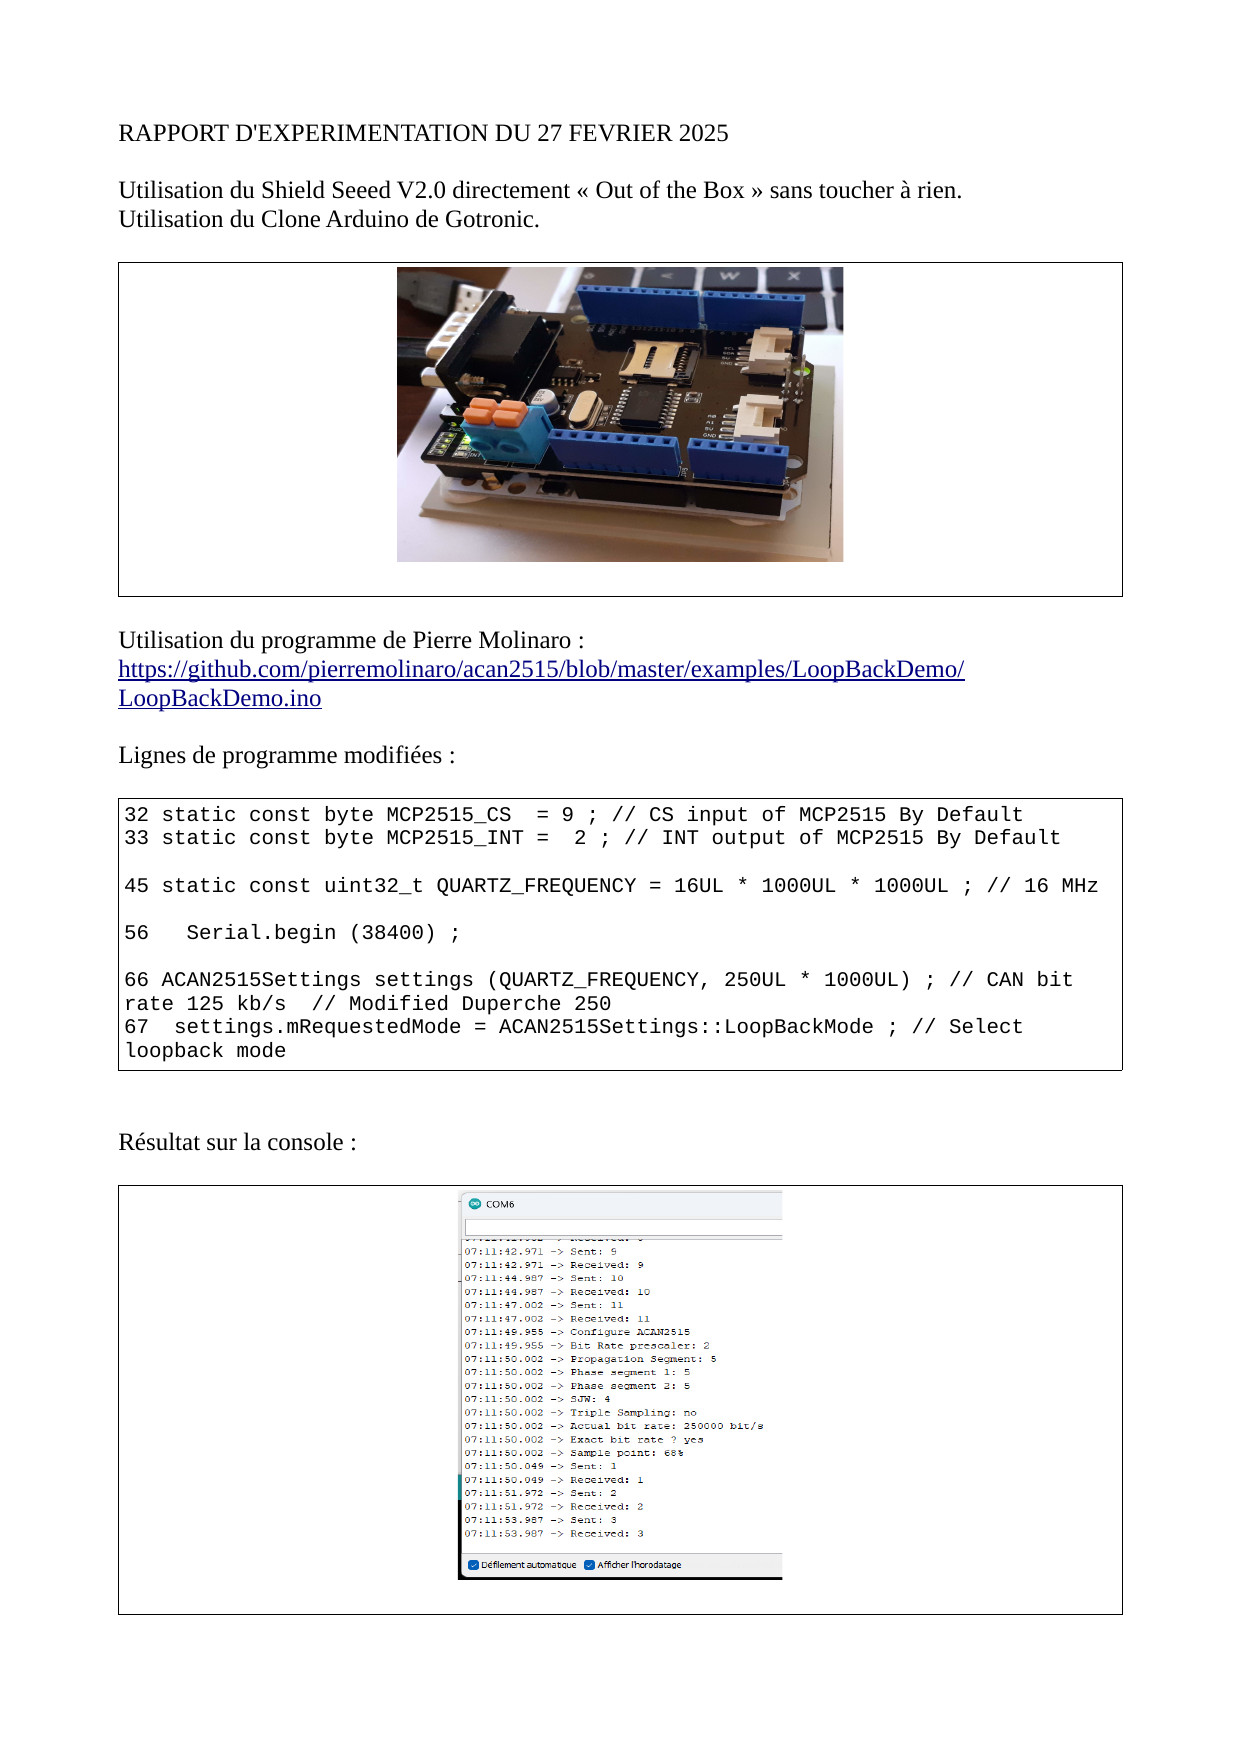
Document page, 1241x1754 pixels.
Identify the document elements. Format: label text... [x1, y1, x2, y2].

picture [457, 1190, 783, 1580]
text Utilisation du programme de Pierre Molinaro : [118, 625, 1122, 654]
text Résultat sur la console : [118, 1127, 1122, 1156]
text RAPPORT D'EXPERIMENTATION DU 27 FEVRIER 2025 [118, 118, 1122, 147]
table_header [119, 1186, 1122, 1614]
text Utilisation du Clone Arduino de Gotronic. [118, 204, 1122, 233]
picture [397, 267, 844, 562]
table_header [119, 263, 1122, 596]
text Lignes de programme modifiées : [118, 740, 1122, 769]
text Utilisation du Shield Seeed V2.0 directement « Out of the Box » sans toucher à rien. [118, 176, 1122, 204]
table_header 32 static const byte MCP2515_CS = 9 ; // CS input of MCP2515 By Default 33 static const byte MCP2515_INT = 2 ; // INT output of MCP2515 By Default 45 static const uint32_t QUARTZ_FREQUENCY = 16UL * 1000UL * 1000UL ; // 16 MHz 56 Serial.begin (38400) ; 66 ACAN2515Settings settings (QUARTZ_FREQUENCY, 250UL * 1000UL) ; // CAN bit rate 125 kb/s // Modified Duperche 250 67 settings.mRequestedMode = ACAN2515Settings::LoopBackMode ; // Select loopback mode [119, 799, 1122, 1069]
text https://github.com/pierremolinaro/acan2515/blob/master/examples/LoopBackDemo/LoopBackDemo.ino [118, 654, 1122, 712]
